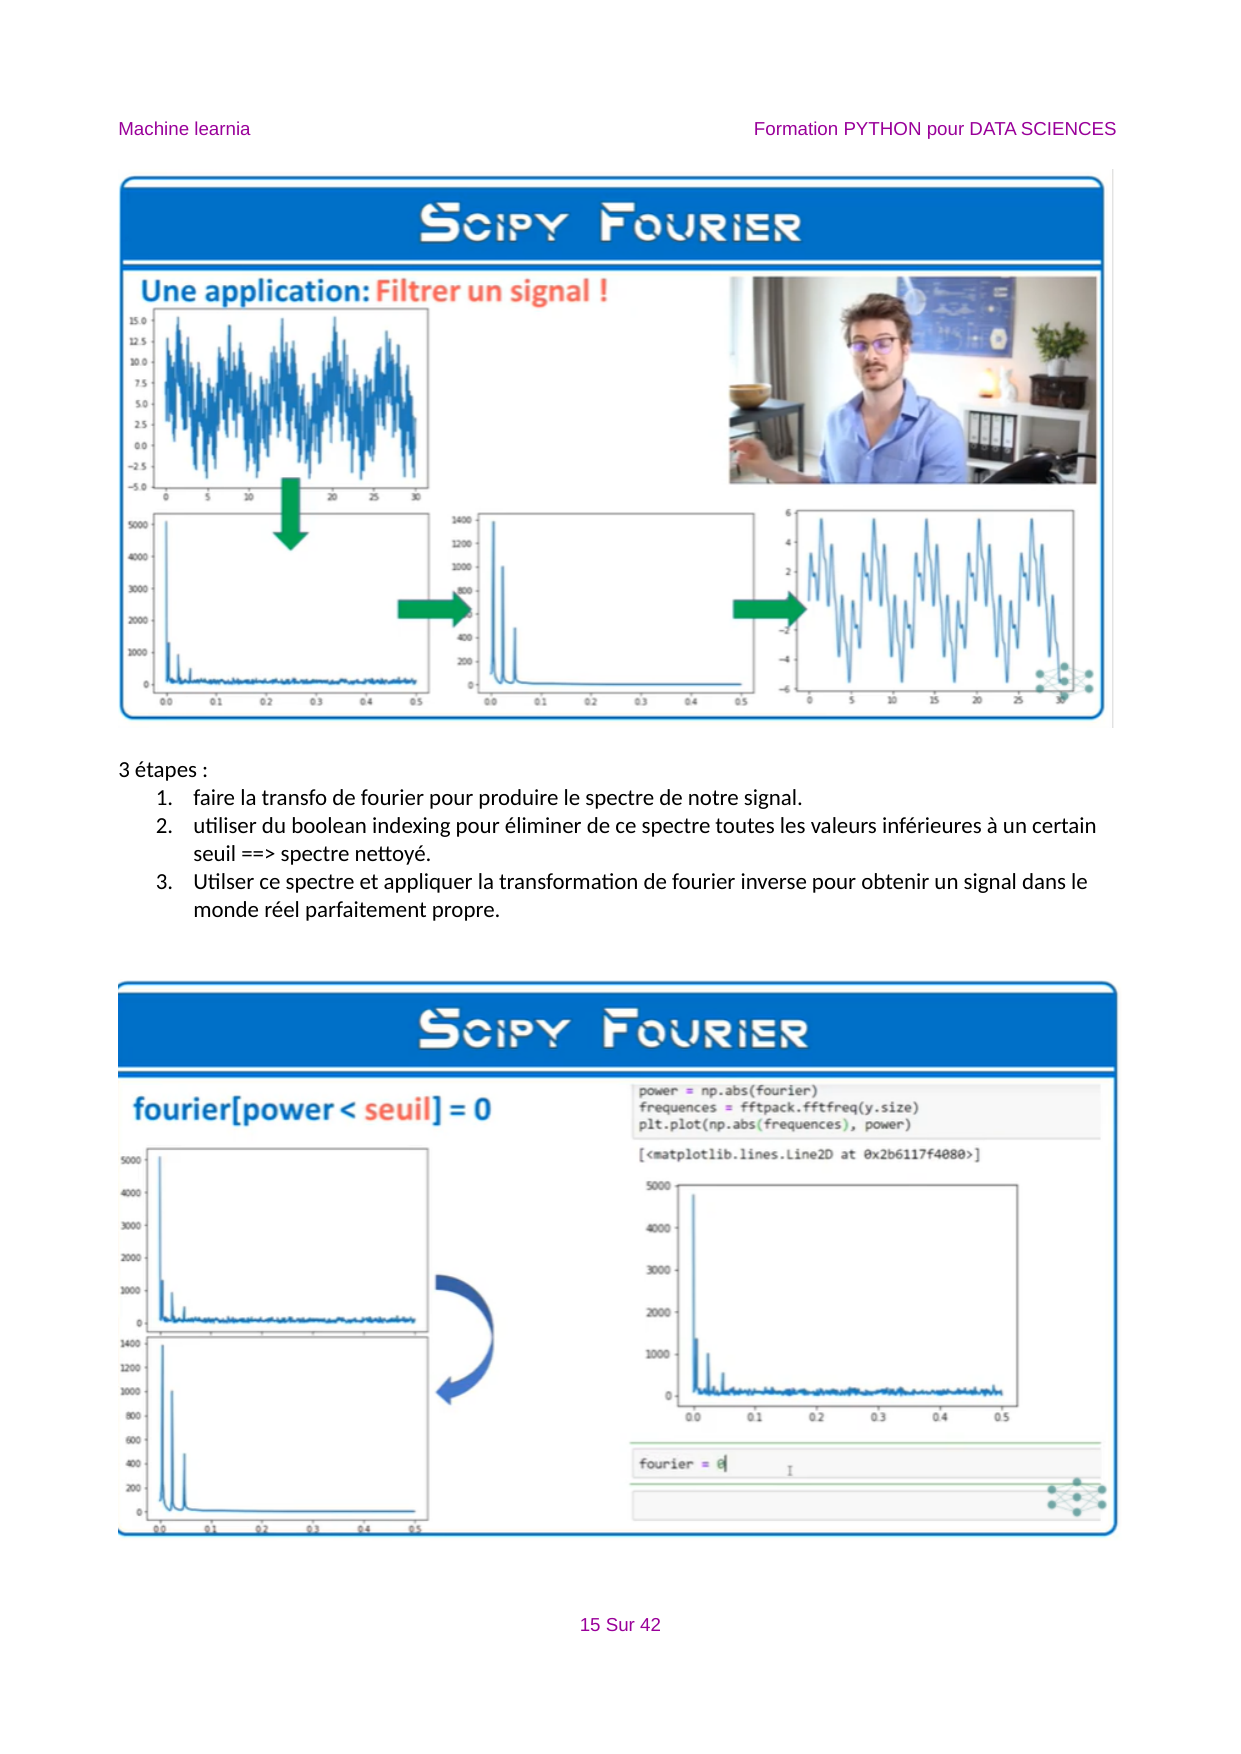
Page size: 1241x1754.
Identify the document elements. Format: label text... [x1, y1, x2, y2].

picture [118, 169, 1122, 728]
list faire la transfo de fourier pour produire le spectre de notre signal. [156, 783, 1122, 811]
picture [118, 979, 1122, 1541]
text 3 étapes : [118, 755, 1122, 783]
list utiliser du boolean indexing pour éliminer de ce spectre toutes les valeurs inférieures à un certain seuil ==> spectre nettoyé. [156, 811, 1122, 867]
list Utilser ce spectre et appliquer la transformation de fourier inverse pour obtenir un signal dans le monde réel parfaitement propre. [156, 867, 1122, 923]
